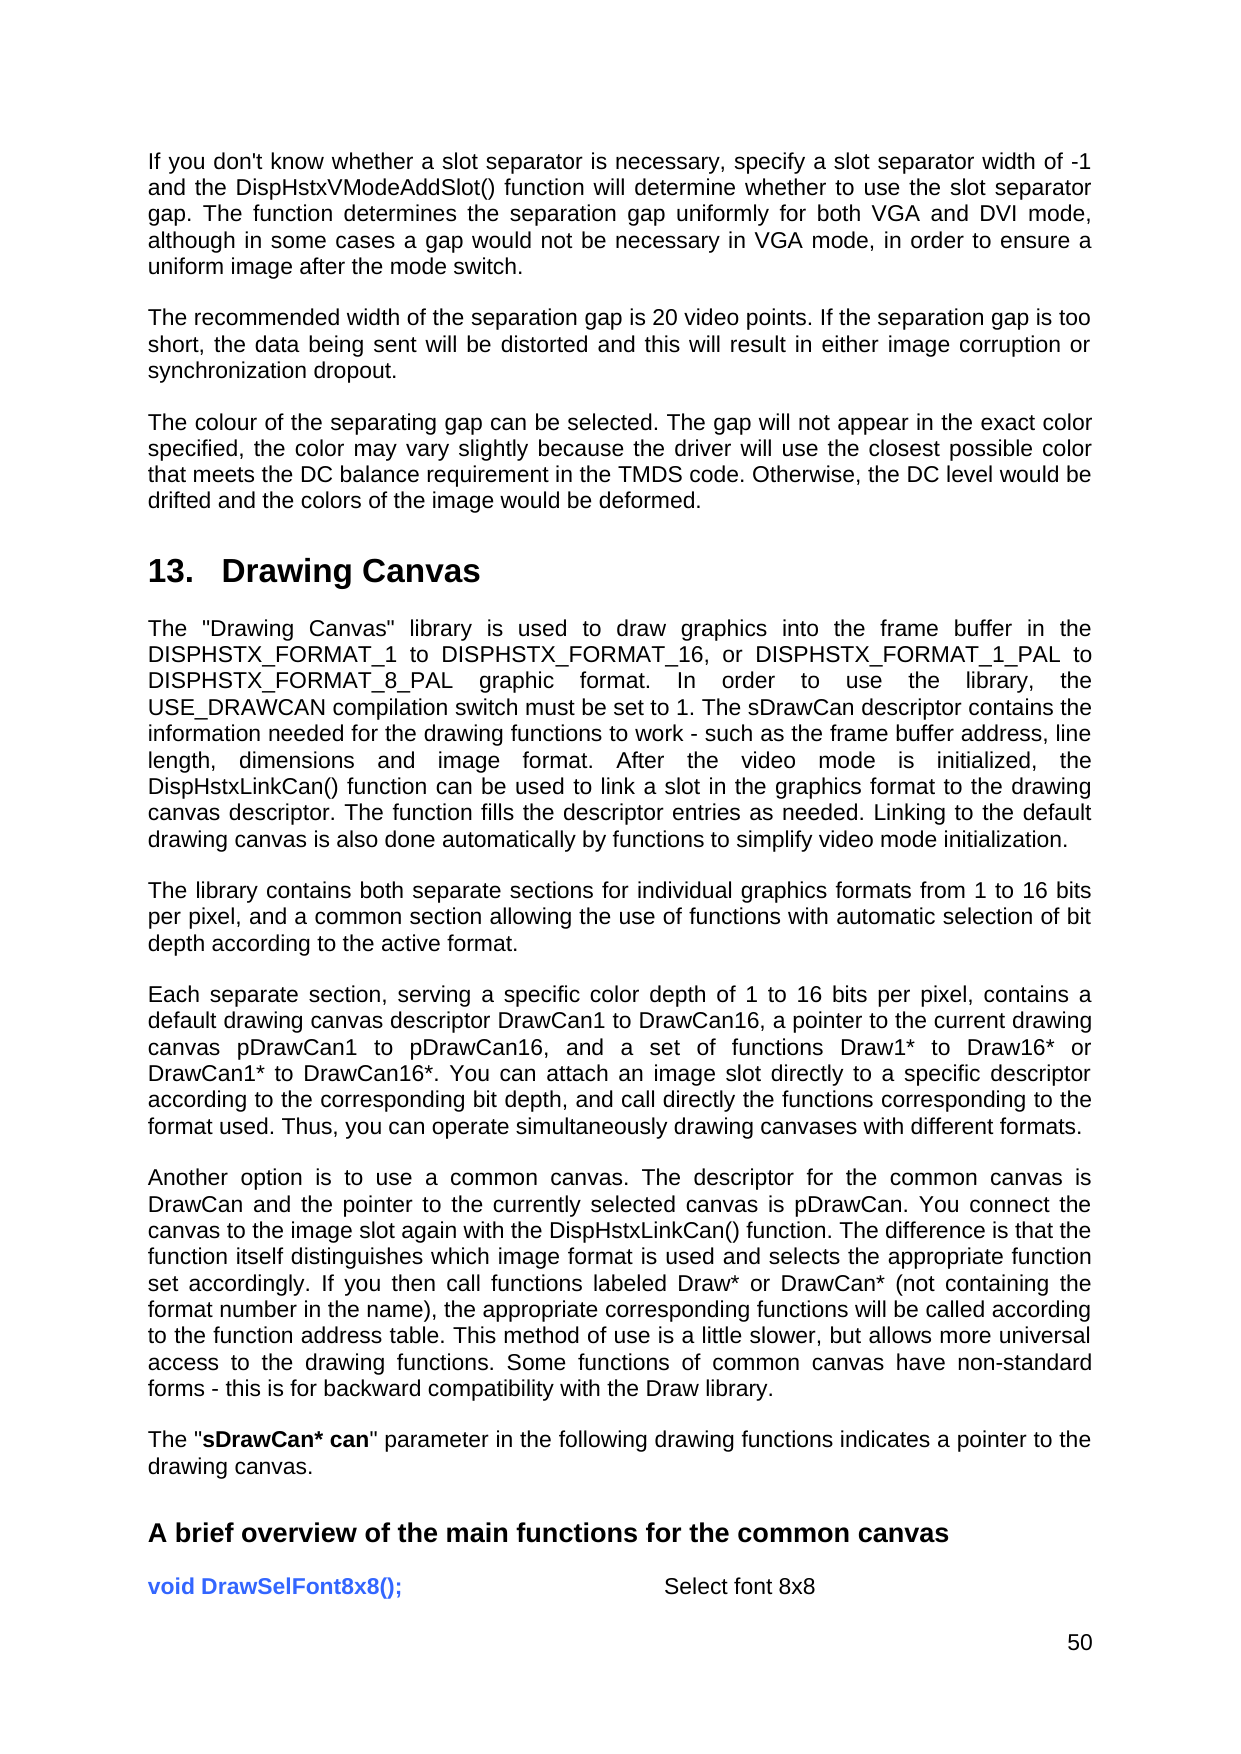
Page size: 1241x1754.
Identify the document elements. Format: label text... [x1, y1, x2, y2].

text The "Drawing Canvas" library is used to draw graphics into the frame buffer in the DISPHSTX_FORMAT_1 to DISPHSTX_FORMAT_16, or DISPHSTX_FORMAT_1_PAL to DISPHSTX_FORMAT_8_PAL graphic format. In order to use the library, the USE_DRAWCAN compilation switch must be set to 1. The sDrawCan descriptor contains the information needed for the drawing functions to work - such as the frame buffer address, line length, dimensions and image format. After the video mode is initialized, the DispHstxLinkCan() function can be used to link a slot in the graphics format to the drawing canvas descriptor. The function fills the descriptor entries as needed. Linking to the default drawing canvas is also done automatically by functions to simplify video mode initialization. [148, 615, 1093, 852]
subtitle A brief overview of the main functions for the common canvas [148, 1517, 1093, 1548]
text Each separate section, serving a specific color depth of 1 to 16 bits per pixel, contains a default drawing canvas descriptor DrawCan1 to DrawCan16, a pointer to the current drawing canvas pDrawCan1 to pDrawCan16, and a set of functions Draw1* to Draw16* or DrawCan1* to DrawCan16*. You can attach an image slot directly to a specific descriptor according to the corresponding bit depth, and call directly the functions corresponding to the format used. Thus, you can operate simultaneously drawing canvases with different formats. [148, 981, 1093, 1139]
text Another option is to use a common canvas. The descriptor for the common canvas is DrawCan and the pointer to the currently selected canvas is pDrawCan. You connect the canvas to the image slot again with the DispHstxLinkCan() function. The difference is that the function itself distinguishes which image format is used and selects the appropriate function set accordingly. If you then call functions labeled Draw* or DrawCan* (not containing the format number in the name), the appropriate corresponding functions will be called according to the function address table. This method of use is a little slower, but allows more universal access to the drawing functions. Some functions of common canvas have non-standard forms - this is for backward compatibility with the Draw library. [148, 1164, 1093, 1401]
text The library contains both separate sections for individual graphics formats from 1 to 16 bits per pixel, and a common section allowing the use of functions with automatic selection of bit depth according to the active format. [148, 877, 1093, 956]
text The "sDrawCan* can" parameter in the following drawing functions indicates a pointer to the drawing canvas. [148, 1426, 1093, 1479]
text The recommended width of the separation gap is 20 video points. If the separation gap is too short, the data being sent will be distorted and this will result in either image corruption or synchronization dropout. [148, 304, 1093, 383]
subtitle Drawing Canvas [148, 551, 1093, 590]
text If you don't know whether a slot separator is necessary, specify a slot separator width of -1 and the DispHstxVModeAddSlot() function will determine whether to use the slot separator gap. The function determines the separation gap uniformly for both VGA and DVI mode, although in some cases a gap would not be necessary in VGA mode, in order to ensure a uniform image after the mode switch. [148, 148, 1093, 279]
text The colour of the separating gap can be selected. The gap will not appear in the exact color specified, the color may vary slightly because the driver will use the closest possible color that meets the DC balance requirement in the TMDS code. Otherwise, the DC level would be drifted and the colors of the image would be deformed. [148, 408, 1093, 514]
text void DrawSelFont8x8(); Select font 8x8 [148, 1573, 1093, 1599]
